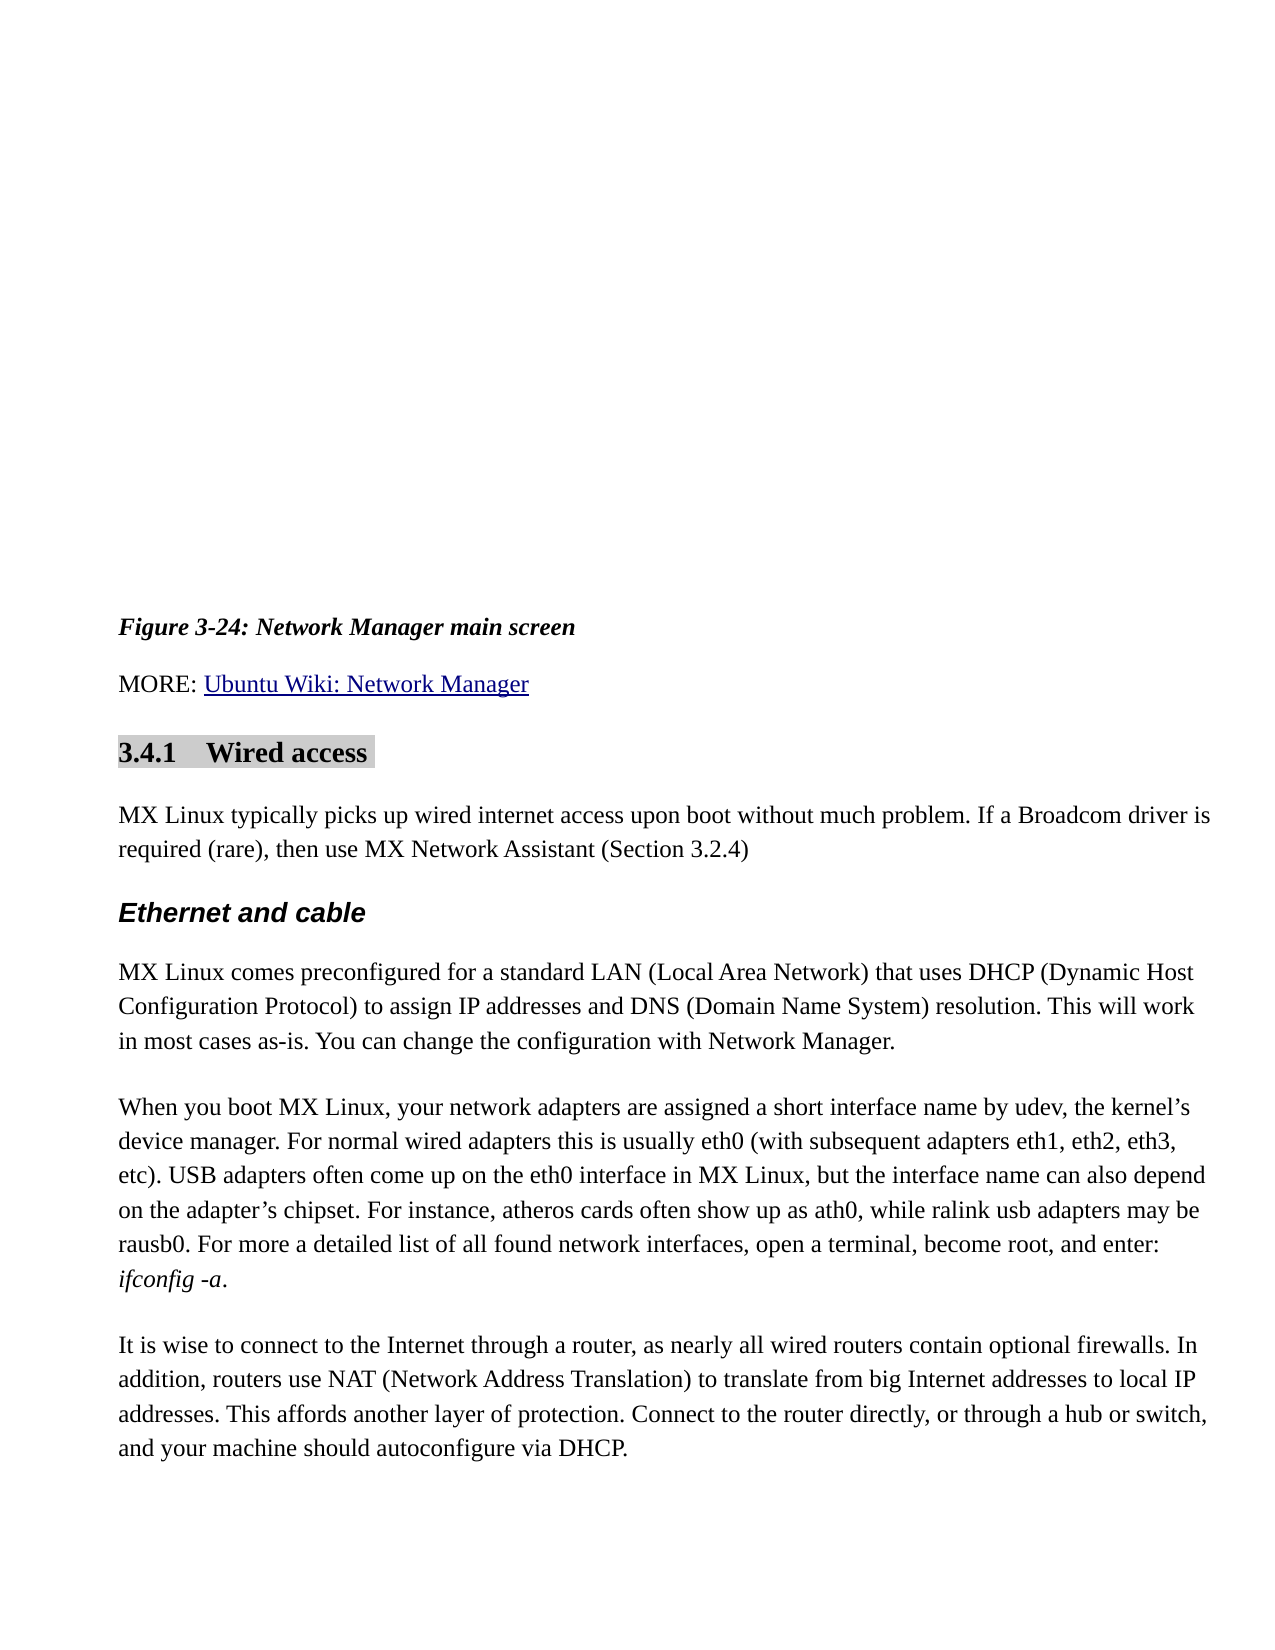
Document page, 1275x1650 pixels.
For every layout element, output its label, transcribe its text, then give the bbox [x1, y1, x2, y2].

text It is wise to connect to the Internet through a router, as nearly all wired routers contain optional firewalls. In addition, routers use NAT (Network Address Translation) to translate from big Internet addresses to local IP addresses. This affords another layer of protection. Connect to the router directly, or through a hub or switch, and your machine should autoconfigure via DHCP. [118, 1330, 1216, 1462]
text MX Linux comes preconfigured for a standard LAN (Local Area Network) that uses DHCP (Dynamic Host Configuration Protocol) to assign IP addresses and DNS (Domain Name System) resolution. This will work in most cases as-is. You can change the configuration with Network Manager. [118, 957, 1216, 1054]
text Figure 3-24: Network Manager main screen [118, 612, 1216, 641]
text When you boot MX Linux, your network adapters are assigned a short interface name by udev, the kernel’s device manager. For normal wired adapters this is usually eth0 (with subsequent adapters eth1, eth2, eth3, etc). USB adapters often come up on the eth0 interface in MX Linux, but the interface name can also depend on the adapter’s chipset. For instance, atheros cards often show up as ath0, while ralink usb adapters may be rausb0. For more a detailed list of all found network interfaces, open a terminal, become root, and enter: ifconfig -a. [118, 1092, 1216, 1293]
text MX Linux typically picks up wired internet access upon boot without much problem. If a Broadcom driver is required (rare), then use MX Network Assistant (Section 3.2.4) [118, 800, 1216, 863]
text MORE: Ubuntu Wiki: Network Manager [118, 669, 1216, 698]
subtitle Ethernet and cable [118, 897, 1216, 929]
subtitle 3.4.1 Wired access [375, 735, 1216, 768]
